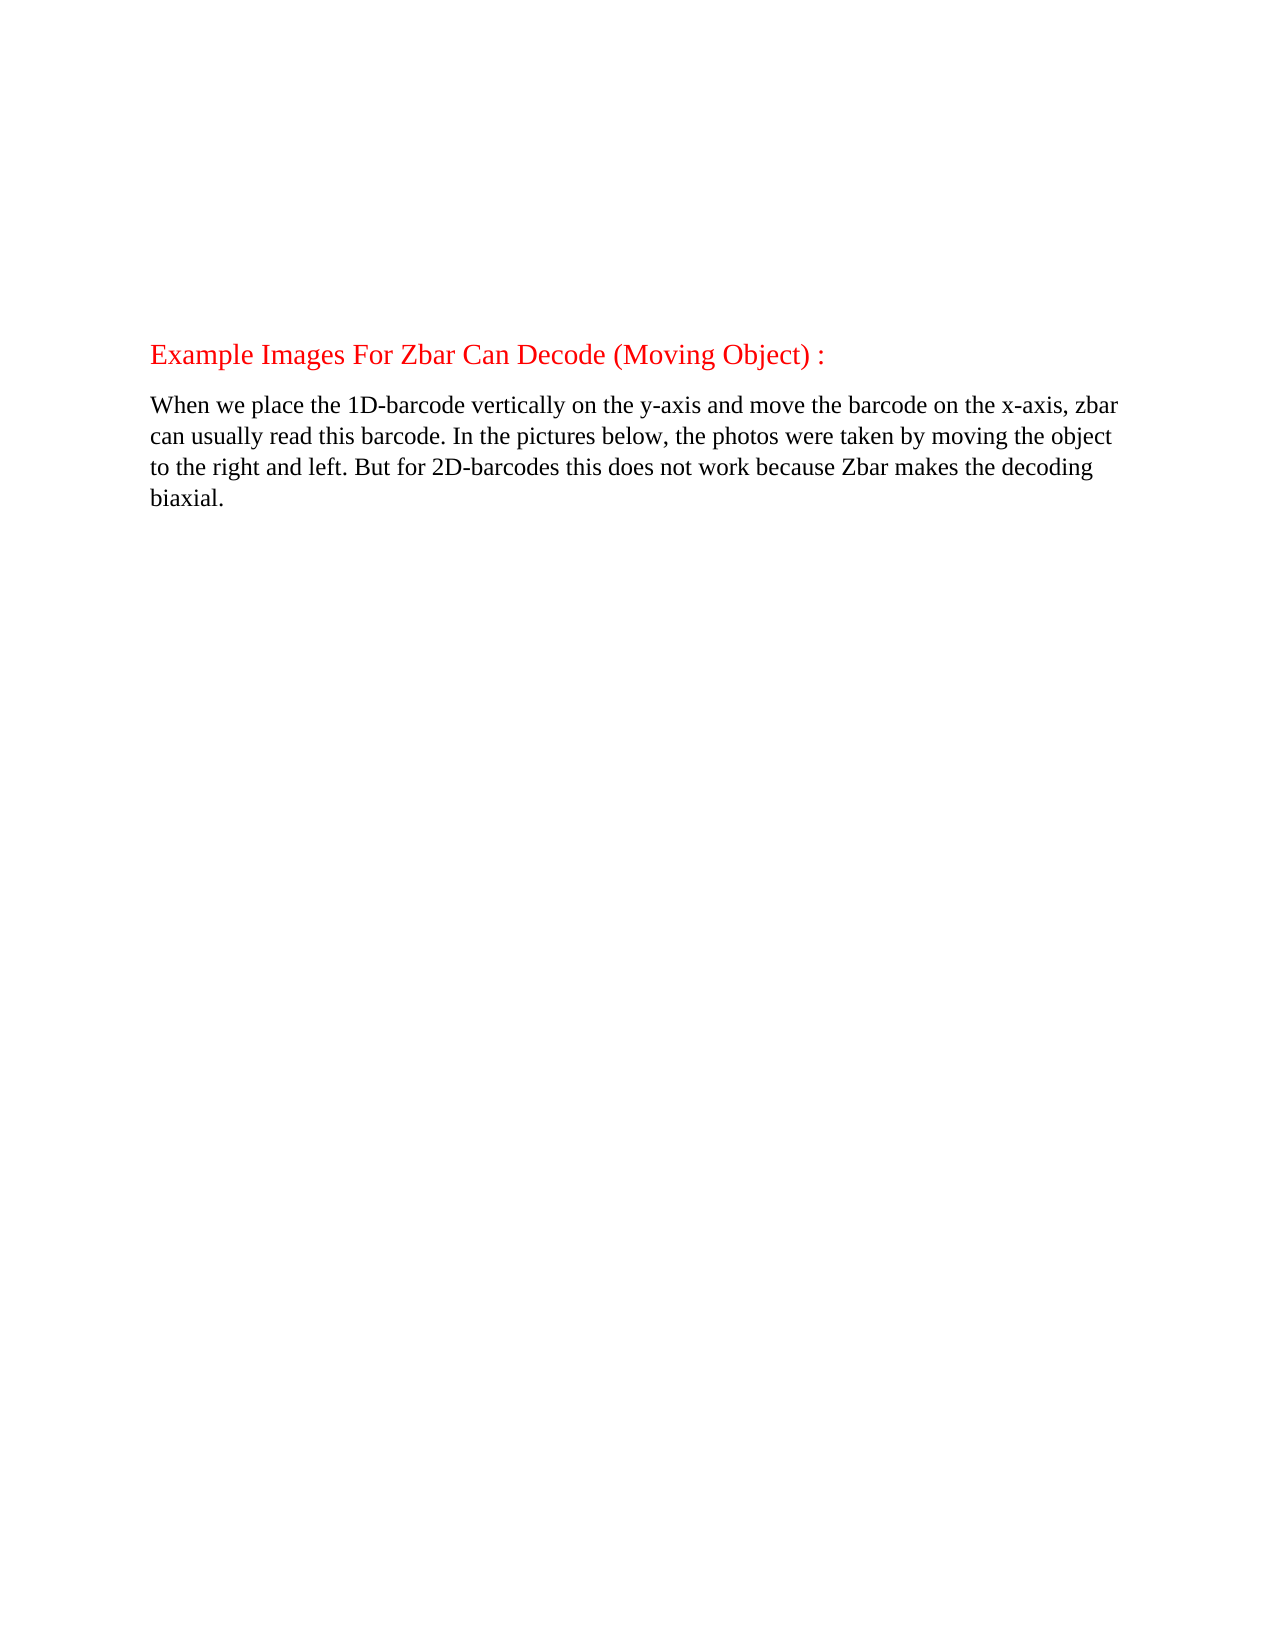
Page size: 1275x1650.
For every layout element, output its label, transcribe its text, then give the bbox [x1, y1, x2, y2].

text When we place the 1D-barcode vertically on the y-axis and move the barcode on the x-axis, zbar can usually read this barcode. In the pictures below, the photos were taken by moving the object to the right and left. But for 2D-barcodes this does not work because Zbar makes the decoding biaxial. [150, 390, 1125, 512]
text Example Images For Zbar Can Decode (Moving Object) : [150, 337, 1125, 371]
